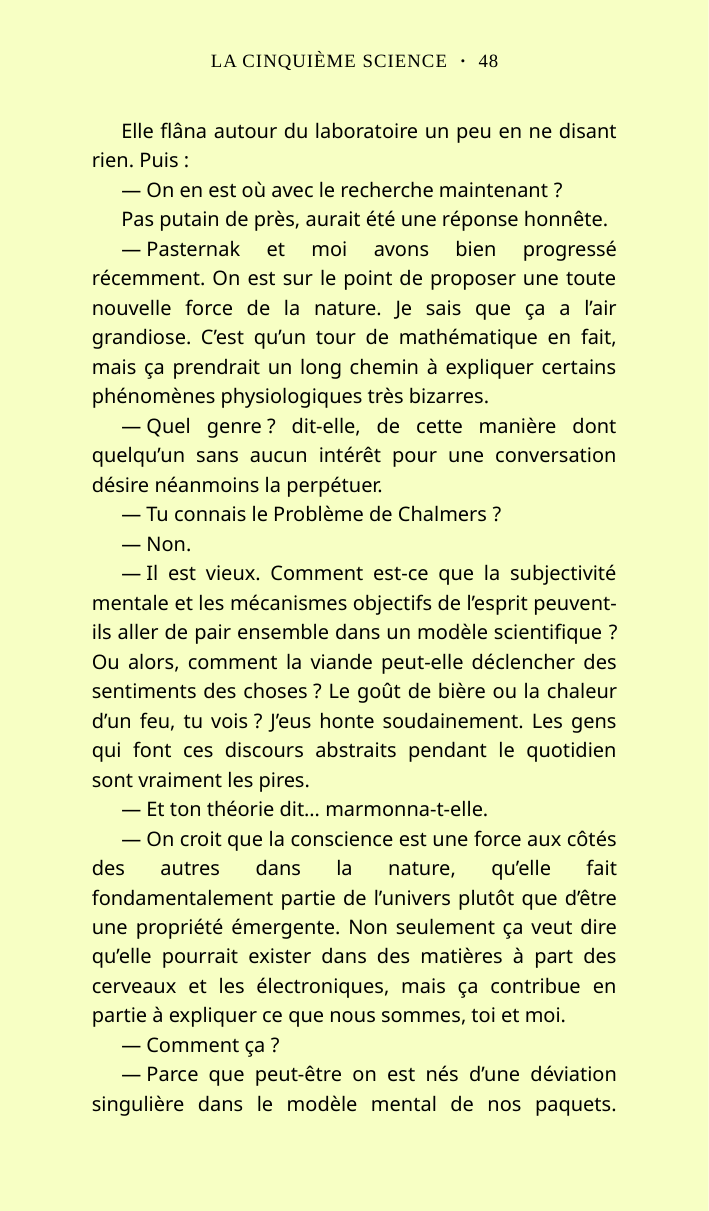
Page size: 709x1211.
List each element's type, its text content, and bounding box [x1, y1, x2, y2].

text — On croit que la conscience est une force aux côtés des autres dans la nature, qu’elle fait fondamentalement partie de l’univers plutôt que d’être une propriété émergente. Non seulement ça veut dire qu’elle pourrait exister dans des matières à part des cerveaux et les électroniques, mais ça contribue en partie à expliquer ce que nous sommes, toi et moi. [92, 822, 617, 1029]
text — Tu connais le Problème de Chalmers ? [92, 498, 617, 528]
text Pas putain de près, aurait été une réponse honnête. [92, 203, 617, 233]
text — Comment ça ? [92, 1029, 617, 1058]
text — Pasternak et moi avons bien progressé récemment. On est sur le point de proposer une toute nouvelle force de la nature. Je sais que ça a l’air grandiose. C’est qu’un tour de mathématique en fait, mais ça prendrait un long chemin à expliquer certains phénomènes physiologiques très bizarres. [92, 233, 617, 410]
text — On en est où avec le recherche maintenant ? [92, 174, 617, 203]
text — Quel genre ? dit-elle, de cette manière dont quelqu’un sans aucun intérêt pour une conversation désire néanmoins la perpétuer. [92, 410, 617, 498]
text — Parce que peut-être on est nés d’une déviation singulière dans le modèle mental de nos paquets. [92, 1058, 617, 1117]
text — Et ton théorie dit… marmonna-t-elle. [92, 793, 617, 822]
text — Non. [92, 528, 617, 557]
text Elle flâna autour du laboratoire un peu en ne disant rien. Puis : [92, 115, 617, 174]
text — Il est vieux. Comment est-ce que la subjectivité mentale et les mécanismes objectifs de l’esprit peuvent-ils aller de pair ensemble dans un modèle scientifique ? Ou alors, comment la viande peut-elle déclencher des sentiments des choses ? Le goût de bière ou la chaleur d’un feu, tu vois ? J’eus honte soudainement. Les gens qui font ces discours abstraits pendant le quotidien sont vraiment les pires. [92, 557, 617, 793]
